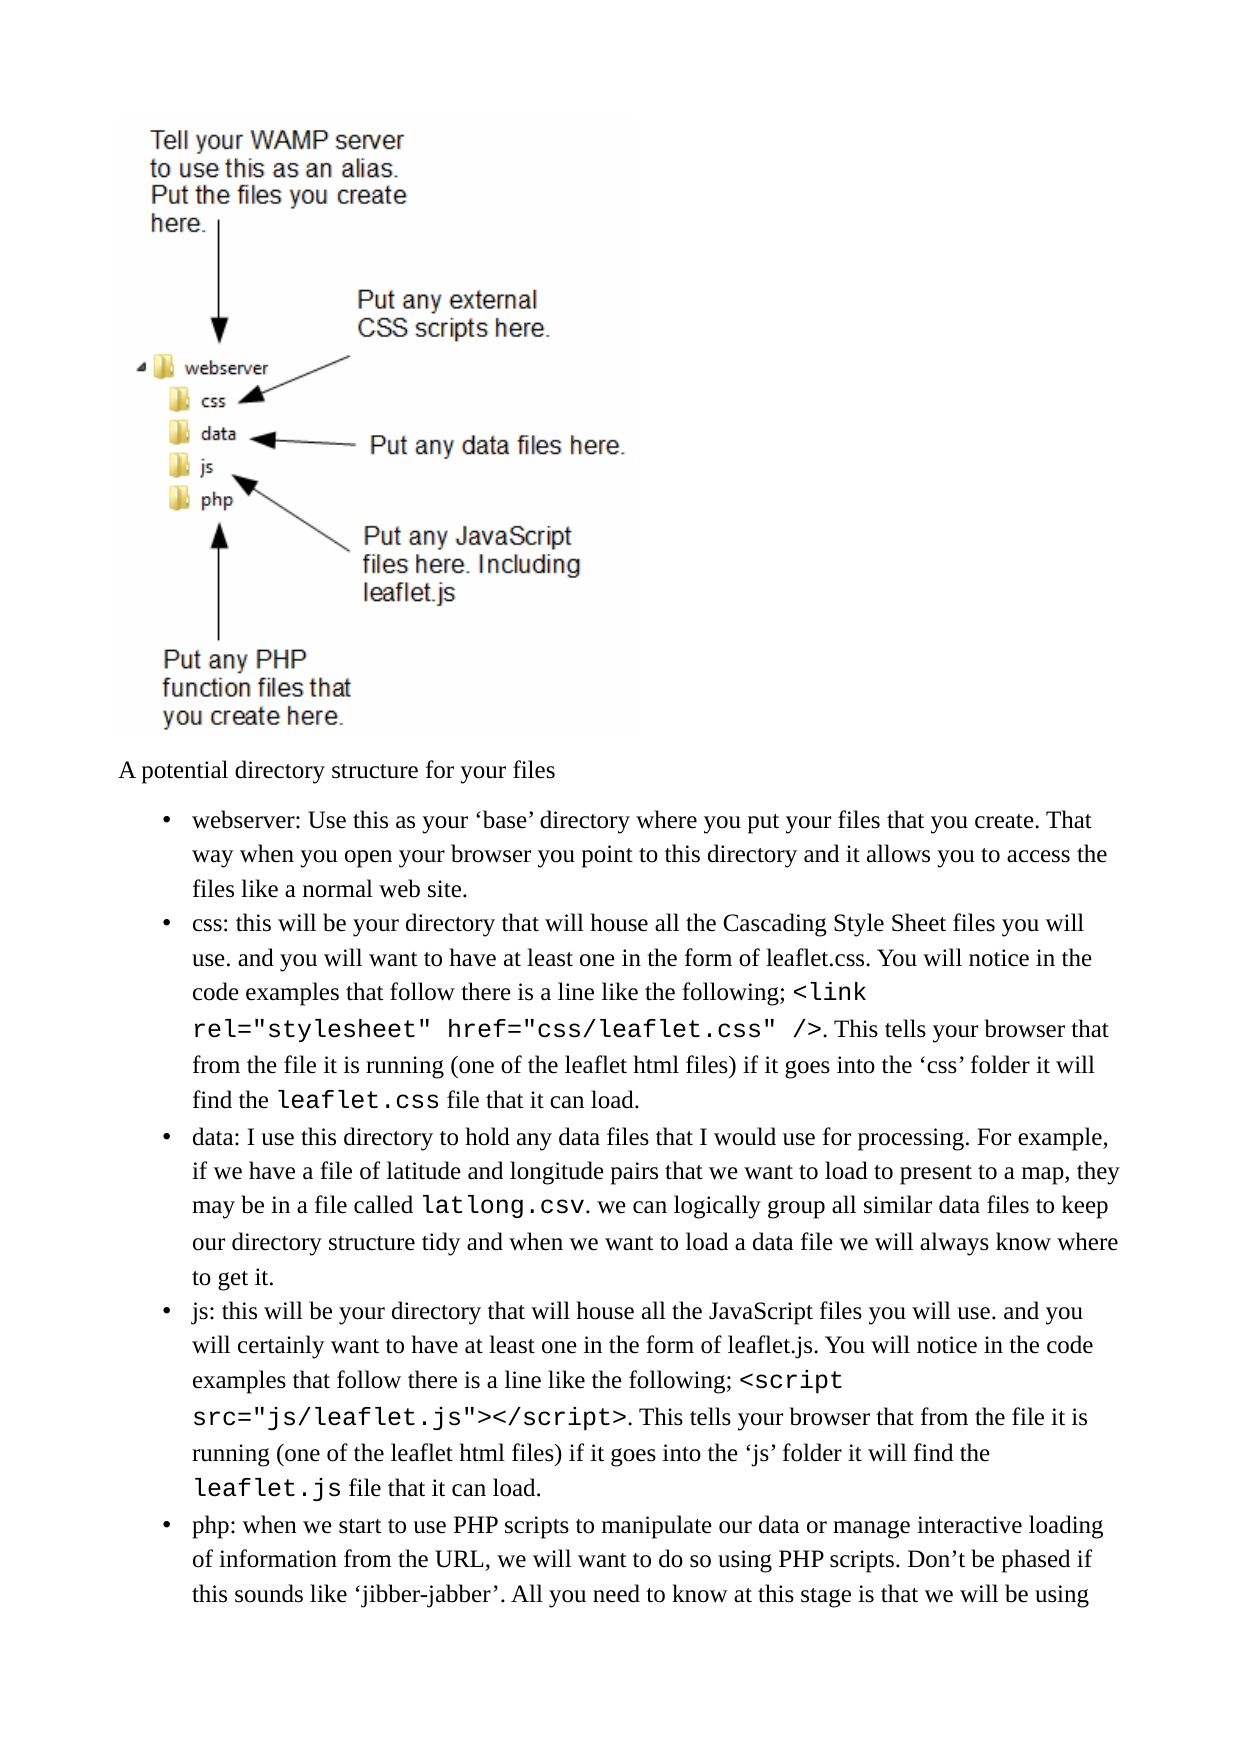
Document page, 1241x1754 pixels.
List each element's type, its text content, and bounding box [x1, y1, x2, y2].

list data: I use this directory to hold any data files that I would use for processing. For example, if we have a file of latitude and longitude pairs that we want to load to present to a map, they may be in a file called latlong.csv. we can logically group all similar data files to keep our directory structure tidy and when we want to load a data file we will always know where to get it. [162, 1122, 1122, 1290]
list webserver: Use this as your ‘base’ directory where you put your files that you create. That way when you open your browser you point to this directory and it allows you to access the files like a normal web site. [162, 805, 1122, 902]
picture [118, 118, 634, 736]
list js: this will be your directory that will house all the JavaScript files you will use. and you will certainly want to have at least one in the form of leaflet.js. You will notice in the code examples that follow there is a line like the following; <script src="js/leaflet.js"></script>. This tells your browser that from the file it is running (one of the leaflet html files) if it goes into the ‘js’ folder it will find the leaflet.js file that it can load. [162, 1296, 1122, 1503]
list php: when we start to use PHP scripts to manipulate our data or manage interactive loading of information from the URL, we will want to do so using PHP scripts. Don’t be phased if this sounds like ‘jibber-jabber’. All you need to know at this stage is that we will be using [162, 1510, 1122, 1607]
text A potential directory structure for your files [118, 756, 1122, 784]
list css: this will be your directory that will house all the Cascading Style Sheet files you will use. and you will want to have at least one in the form of leaflet.css. You will notice in the code examples that follow there is a line like the following; <link rel="stylesheet" href="css/leaflet.css" />. This tells your browser that from the file it is running (one of the leaflet html files) if it goes into the ‘css’ folder it will find the leaflet.css file that it can load. [162, 908, 1122, 1116]
